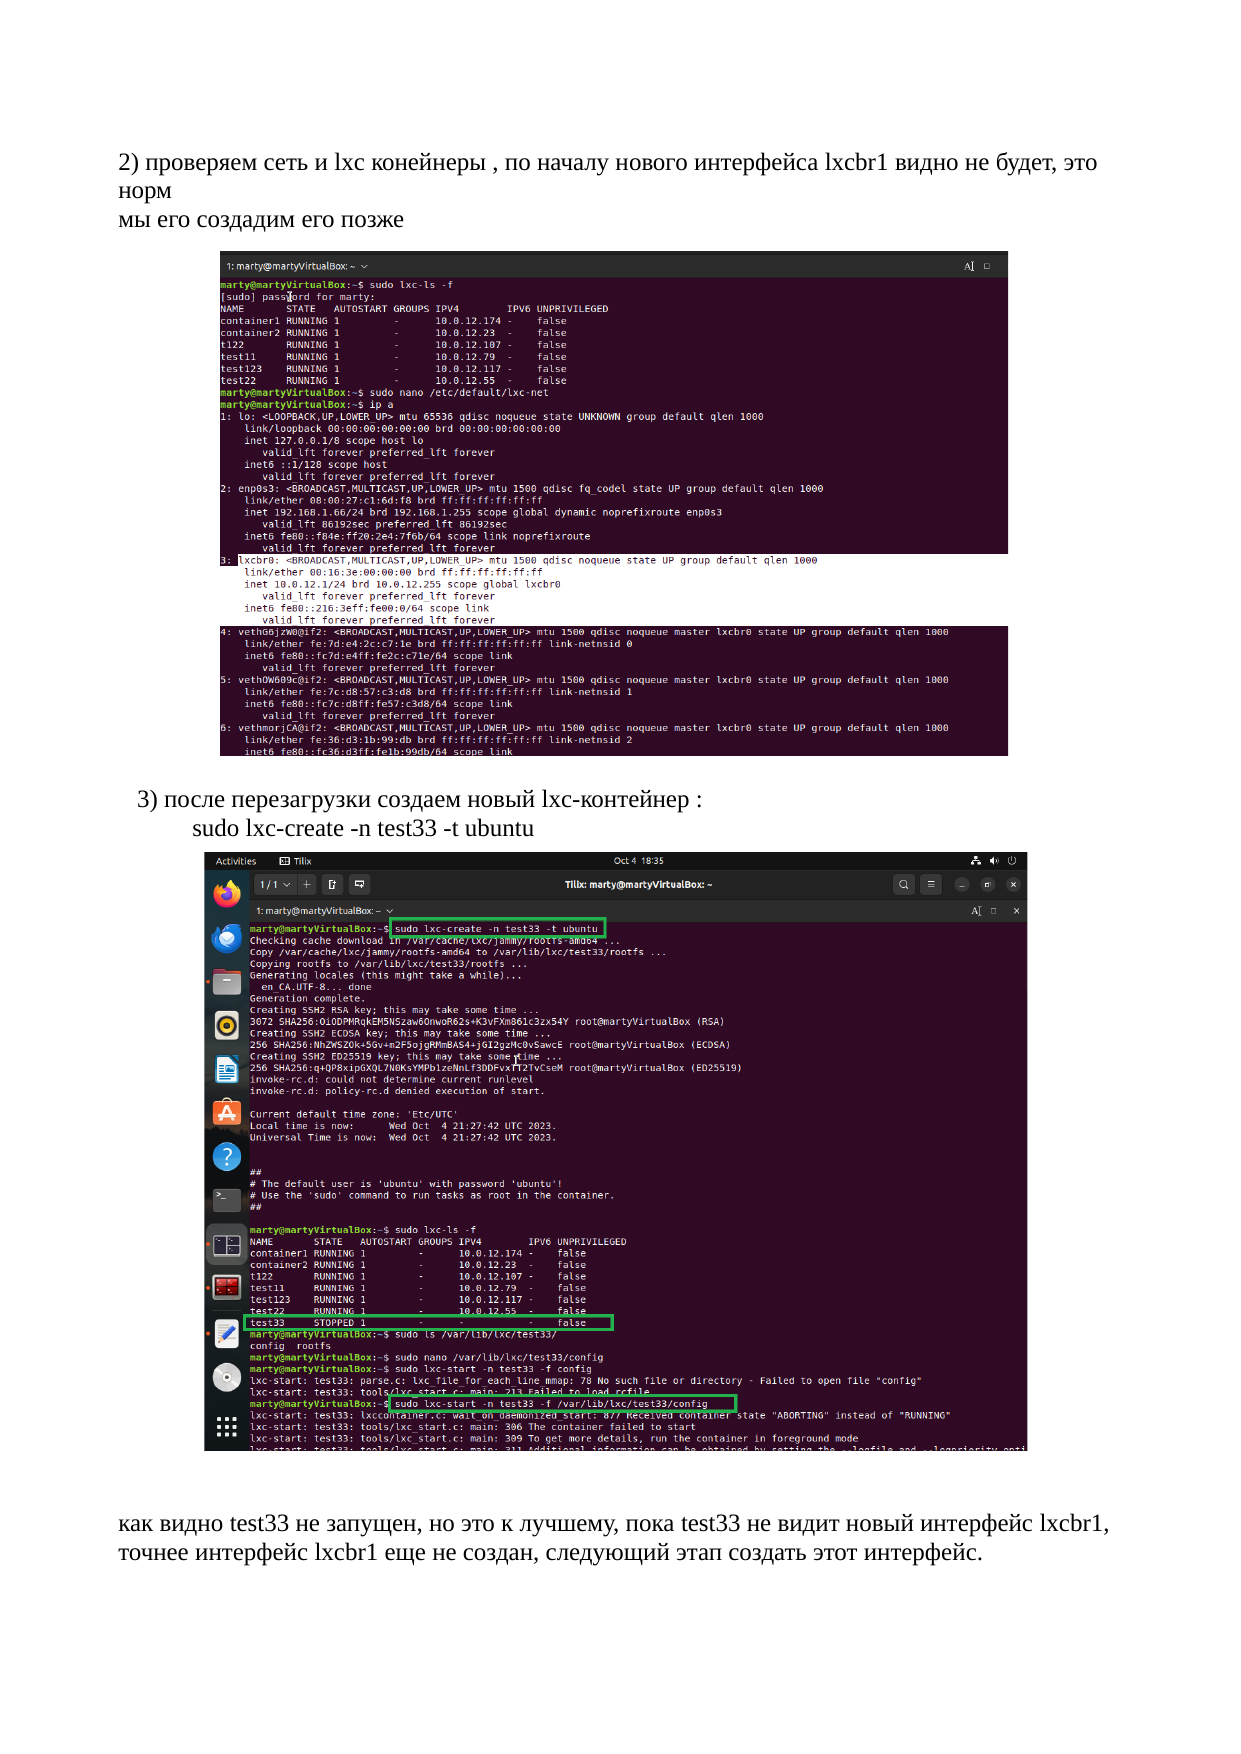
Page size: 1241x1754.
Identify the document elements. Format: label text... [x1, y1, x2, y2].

text sudo lxc-create -n test33 -t ubuntu [118, 813, 1122, 842]
text мы его создадим его позже [118, 204, 1122, 233]
picture [204, 852, 1028, 1451]
text как видно test33 не запущен, но это к лучшему, пока test33 не видит новый интерфейс lxcbr1, [118, 1508, 1122, 1537]
text 3) после перезагрузки создаем новый lxc-контейнер : [118, 784, 1122, 813]
text точнее интерфейс lxcbr1 еще не создан, следующий этап создать этот интерфейс. [118, 1537, 1122, 1566]
text 2) проверяем сеть и lxc конейнеры , по началу нового интерфейса lxcbr1 видно не будет, это норм [118, 147, 1122, 204]
picture [220, 251, 1009, 756]
